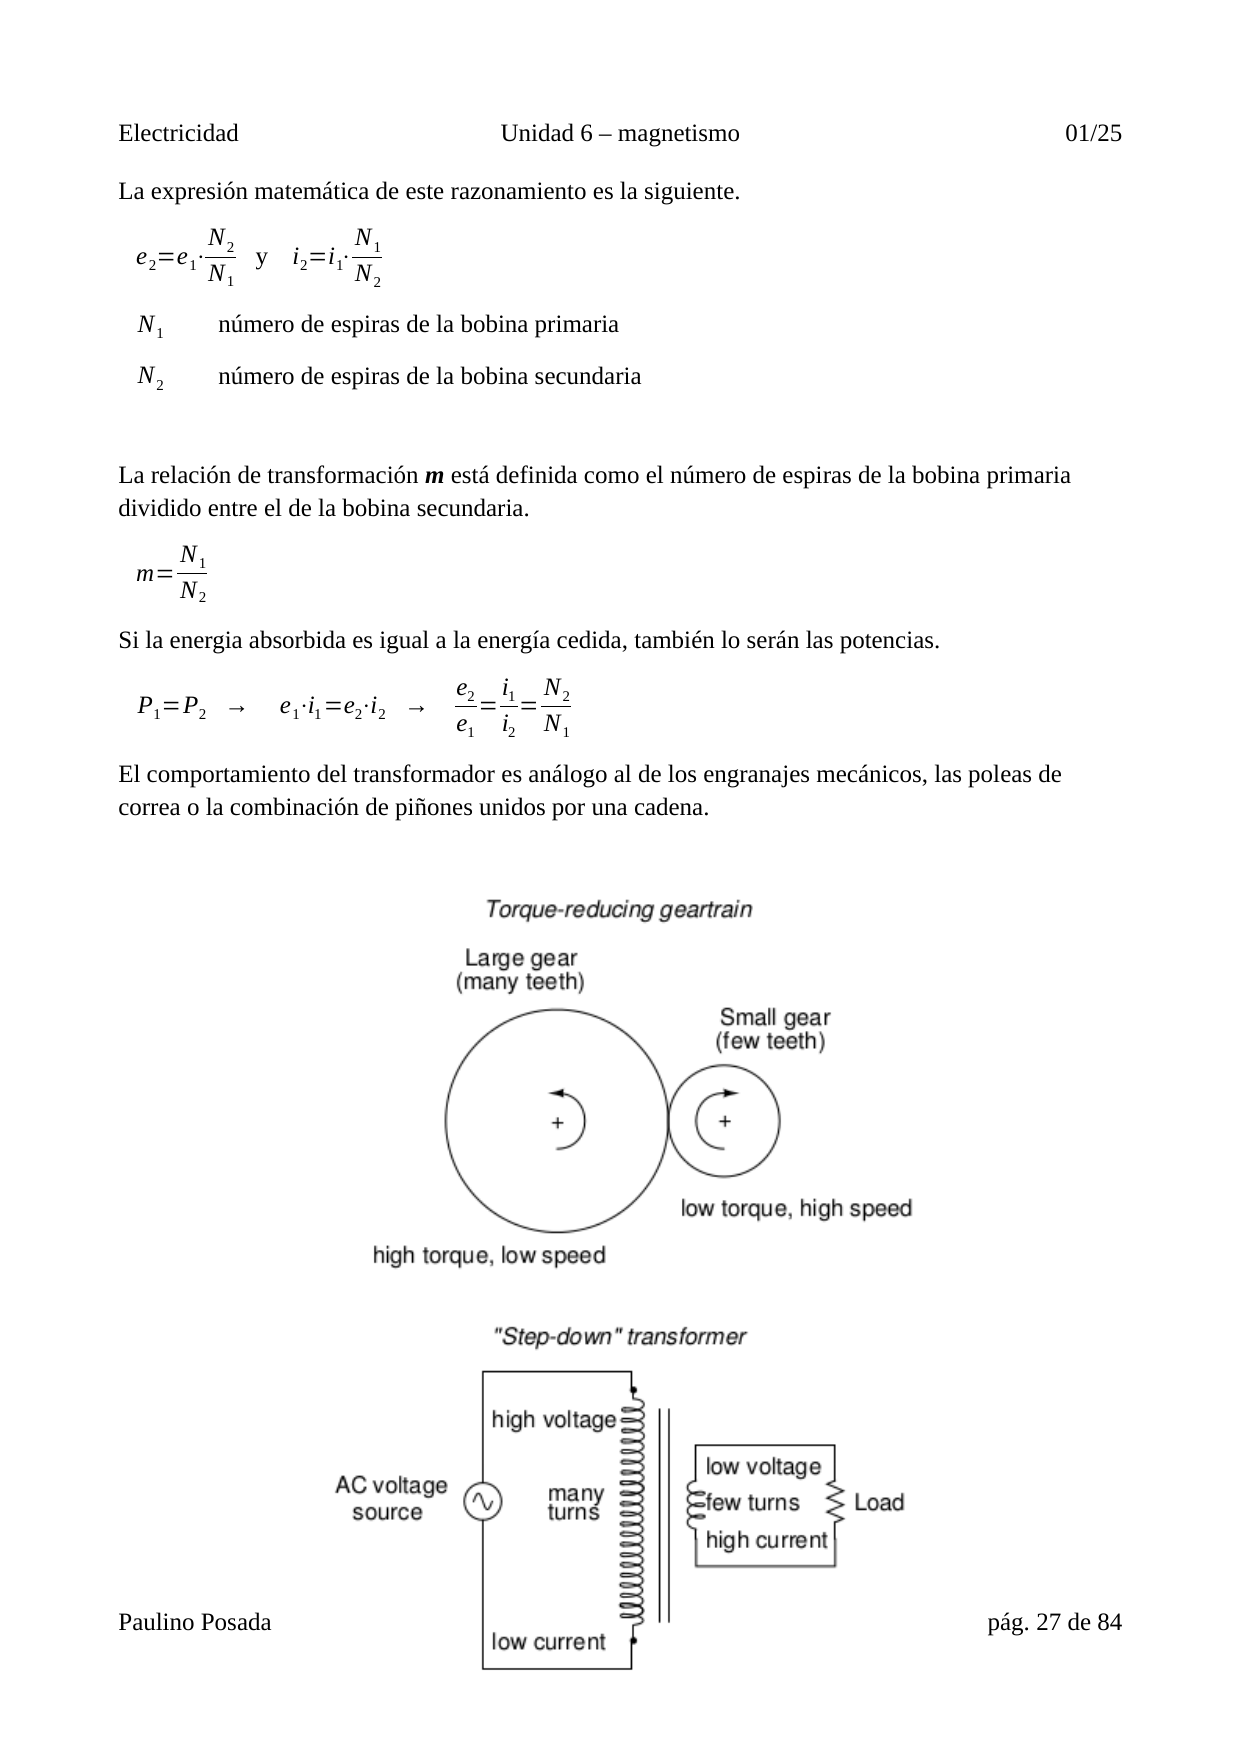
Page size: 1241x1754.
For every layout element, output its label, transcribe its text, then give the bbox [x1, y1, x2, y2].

text La relación de transformación m está definida como el número de espiras de la bobina primaria dividido entre el de la bobina secundaria. [118, 460, 1122, 521]
text número de espiras de la bobina primaria [118, 309, 1122, 342]
text y [118, 224, 1122, 291]
text La expresión matemática de este razonamiento es la siguiente. [118, 176, 1122, 205]
text número de espiras de la bobina secundaria [118, 361, 1122, 393]
picture [301, 886, 939, 1681]
text → → [118, 673, 1122, 740]
text Si la energia absorbida es igual a la energía cedida, también lo serán las potencias. [118, 626, 1122, 654]
text El comportamiento del transformador es análogo al de los engranajes mecánicos, las poleas de correa o la combinación de piñones unidos por una cadena. [118, 759, 1122, 820]
